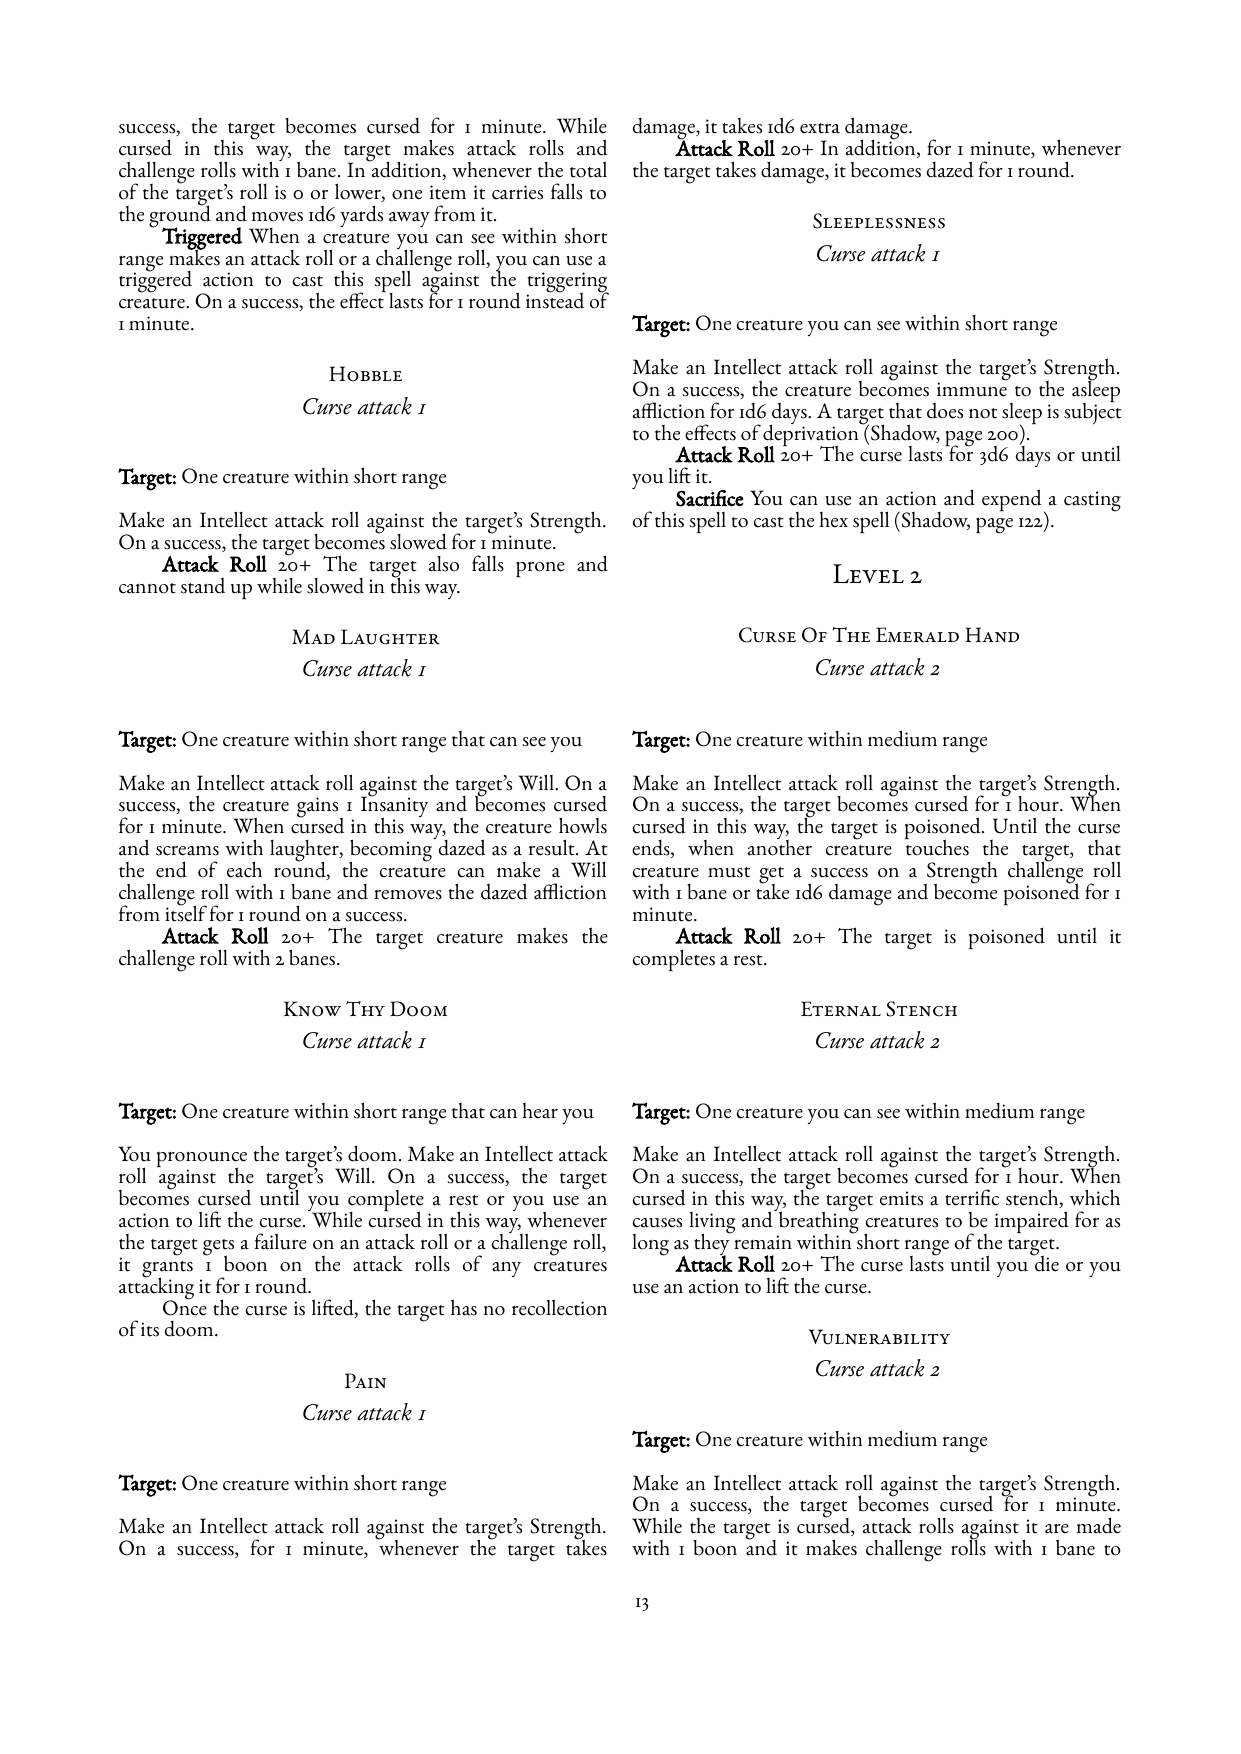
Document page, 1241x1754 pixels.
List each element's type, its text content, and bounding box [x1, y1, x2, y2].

text Attack Roll 20+ The target is poisoned until it completes a rest. [632, 927, 1122, 971]
text Make an Intellect attack roll against the target’s Strength. On a success, the target becomes slowed for 1 minute. [118, 502, 608, 556]
text Attack Roll 20+ In addition, for 1 minute, whenever the target takes damage, it becomes dazed for 1 round. [632, 140, 1122, 184]
subtitle Curse attack 1 [118, 659, 608, 684]
list Target: One creature you can see within medium range [632, 1085, 1122, 1124]
list Target: One creature within medium range [632, 1413, 1122, 1452]
subtitle Hobble [118, 366, 608, 388]
subtitle Curse attack 1 [118, 1403, 608, 1427]
text You pronounce the target’s doom. Make an Intellect attack roll against the target’s Will. On a success, the target becomes cursed until you complete a rest or you use an action to lift the curse. While cursed in this way, whenever the target gets a failure on an attack roll or a challenge roll, it grants 1 boon on the attack rolls of any creatures attacking it for 1 round. [118, 1136, 608, 1299]
text Make an Intellect attack roll against the target’s Strength. On a success, the target becomes cursed for 1 hour. When cursed in this way, the target is poisoned. Until the curse ends, when another creature touches the target, that creature must get a success on a Strength challenge roll with 1 bane or take 1d6 damage and become poisoned for 1 minute. [632, 764, 1122, 927]
subtitle Mad Laughter [118, 629, 608, 651]
text Triggered When a creature you can see within short range makes an attack roll or a challenge roll, you can use a triggered action to cast this spell against the triggering creature. On a success, the effect lasts for 1 round instead of 1 minute. [118, 227, 608, 337]
text Attack Roll 20+ The target creature makes the challenge roll with 2 banes. [118, 927, 608, 971]
subtitle Curse attack 2 [632, 1359, 1122, 1384]
text damage, it takes 1d6 extra damage. [632, 118, 1122, 140]
subtitle Curse Of The Emerald Hand [632, 627, 1122, 649]
subtitle Know Thy Doom [118, 1001, 608, 1023]
text Sacrifice You can use an action and expend a casting of this spell to cast the hex spell (Shadow, page 122). [632, 490, 1122, 534]
text success, the target becomes cursed for 1 minute. While cursed in this way, the target makes attack rolls and challenge rolls with 1 bane. In addition, whenever the total of the target’s roll is 0 or lower, one item it carries falls to the ground and moves 1d6 yards away from it. [118, 118, 608, 227]
list Target: One creature you can see within short range [632, 298, 1122, 337]
subtitle Vulnerability [632, 1329, 1122, 1351]
subtitle Sleeplessness [632, 213, 1122, 235]
text Make an Intellect attack roll against the target’s Strength. On a success, for 1 minute, whenever the target takes [118, 1508, 608, 1562]
text Make an Intellect attack roll against the target’s Strength. On a success, the target becomes cursed for 1 hour. When cursed in this way, the target emits a terrific stench, which causes living and breathing creatures to be impaired for as long as they remain within short range of the target. [632, 1136, 1122, 1256]
text Attack Roll 20+ The curse lasts for 3d6 days or until you lift it. [632, 446, 1122, 490]
subtitle Curse attack 2 [632, 1031, 1122, 1056]
subtitle Pain [118, 1373, 608, 1394]
text Attack Roll 20+ The curse lasts until you die or you use an action to lift the curse. [632, 1256, 1122, 1299]
text Attack Roll 20+ The target also falls prone and cannot stand up while slowed in this way. [118, 556, 608, 599]
text Make an Intellect attack roll against the target’s Strength. On a success, the creature becomes immune to the asleep affliction for 1d6 days. A target that does not sleep is subject to the effects of deprivation (Shadow, page 200). [632, 349, 1122, 446]
text Once the curse is lifted, the target has no recollection of its doom. [118, 1299, 608, 1343]
list Target: One creature within short range that can see you [118, 713, 608, 752]
subtitle Curse attack 1 [632, 244, 1122, 268]
list Target: One creature within short range that can hear you [118, 1085, 608, 1124]
subtitle Eternal Stench [632, 1001, 1122, 1023]
subtitle Curse attack 1 [118, 1031, 608, 1056]
list Target: One creature within medium range [632, 712, 1122, 752]
list Target: One creature within short range [118, 1457, 608, 1496]
subtitle Level 2 [632, 563, 1122, 592]
list Target: One creature within short range [118, 451, 608, 490]
subtitle Curse attack 1 [118, 397, 608, 421]
text Make an Intellect attack roll against the target’s Strength. On a success, the target becomes cursed for 1 minute. While the target is cursed, attack rolls against it are made with 1 boon and it makes challenge rolls with 1 bane to [632, 1464, 1122, 1562]
text Make an Intellect attack roll against the target’s Will. On a success, the creature gains 1 Insanity and becomes cursed for 1 minute. When cursed in this way, the creature howls and screams with laughter, becoming dazed as a result. At the end of each round, the creature can make a Will challenge roll with 1 bane and removes the dazed affliction from itself for 1 round on a success. [118, 764, 608, 927]
subtitle Curse attack 2 [632, 658, 1122, 682]
